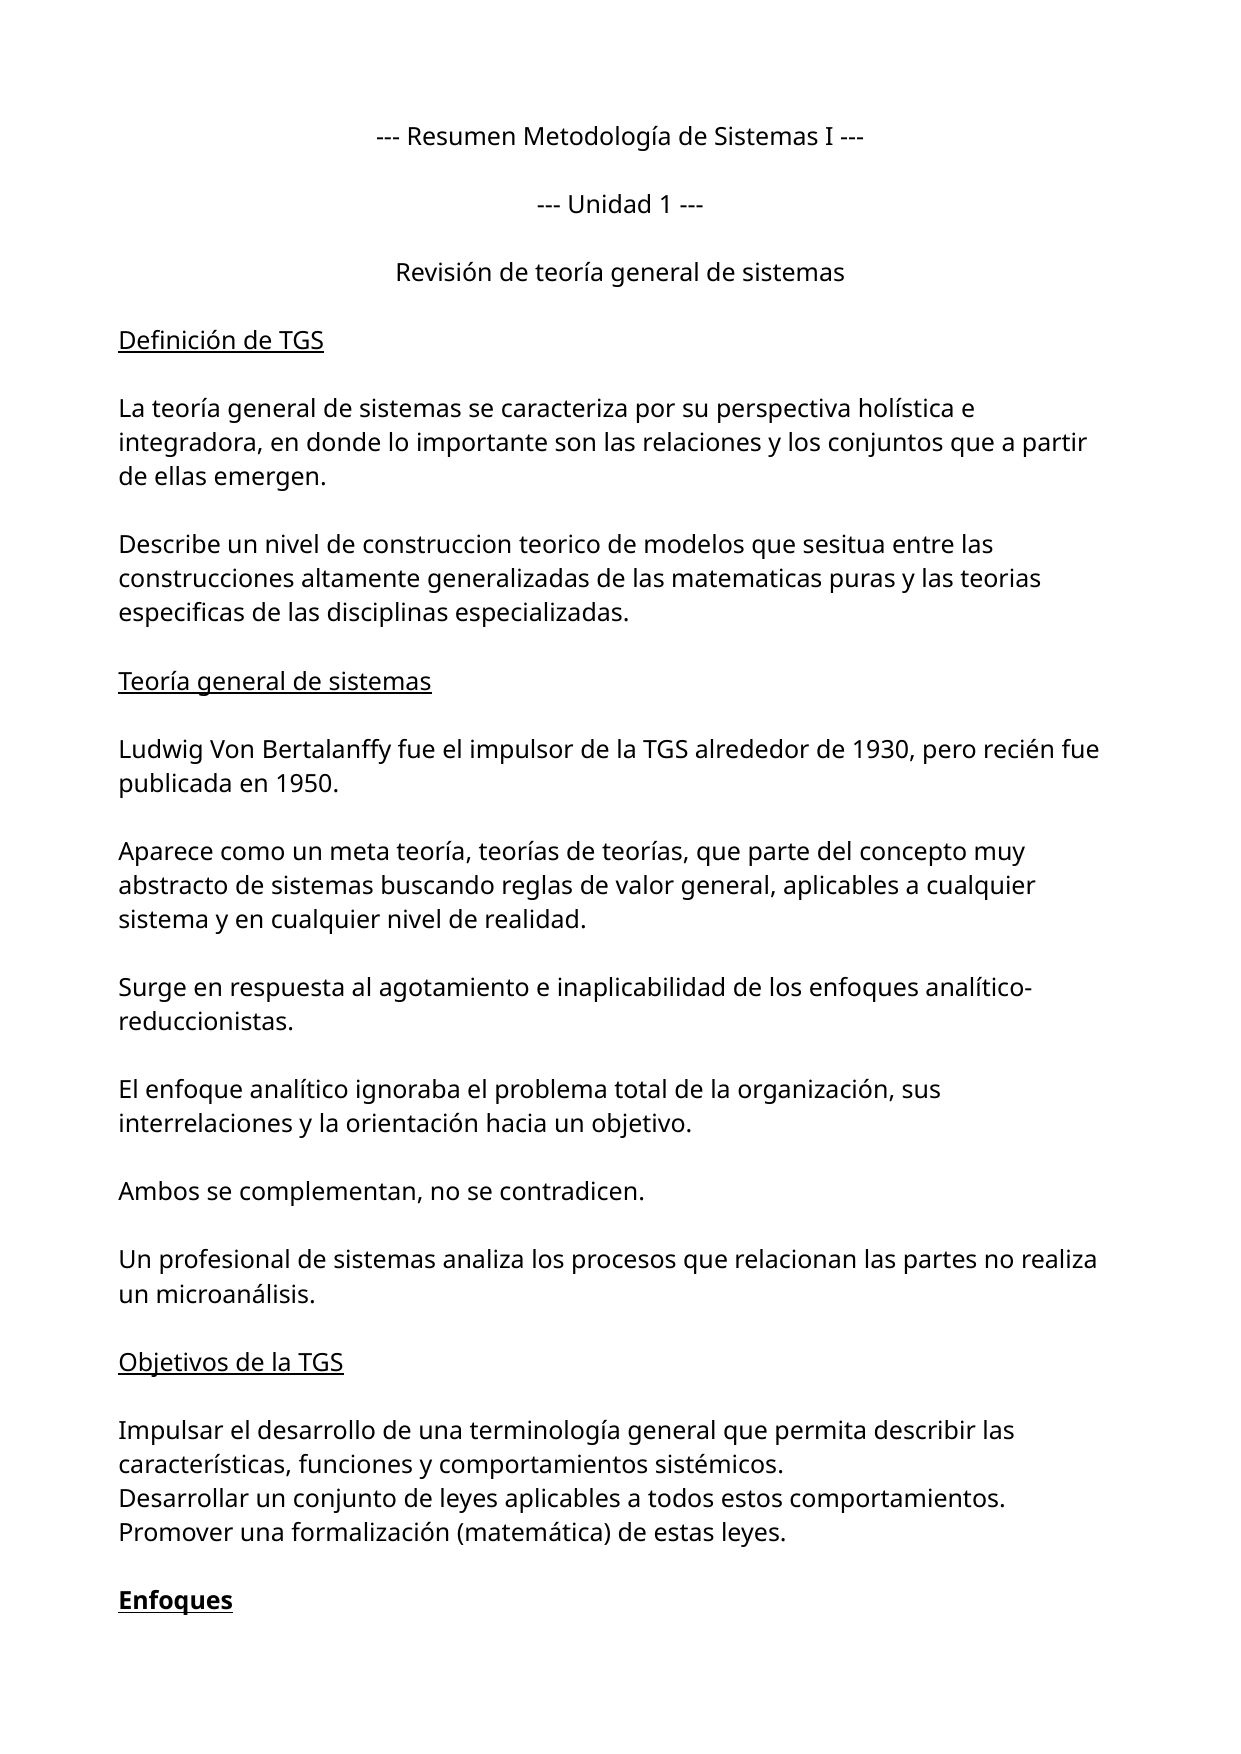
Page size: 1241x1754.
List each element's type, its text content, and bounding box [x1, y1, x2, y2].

text La teoría general de sistemas se caracteriza por su perspectiva holística e integradora, en donde lo importante son las relaciones y los conjuntos que a partir de ellas emergen. [118, 391, 1122, 493]
text Promover una formalización (matemática) de estas leyes. [118, 1515, 1122, 1549]
text Revisión de teoría general de sistemas [118, 254, 1122, 288]
text Ambos se complementan, no se contradicen. [118, 1174, 1122, 1208]
text El enfoque analítico ignoraba el problema total de la organización, sus interrelaciones y la orientación hacia un objetivo. [118, 1072, 1122, 1140]
text Describe un nivel de construccion teorico de modelos que sesitua entre las construcciones altamente generalizadas de las matematicas puras y las teorias especificas de las disciplinas especializadas. [118, 527, 1122, 629]
text Enfoques [118, 1583, 1122, 1617]
text Objetivos de la TGS [118, 1344, 1122, 1378]
text Aparece como un meta teoría, teorías de teorías, que parte del concepto muy abstracto de sistemas buscando reglas de valor general, aplicables a cualquier sistema y en cualquier nivel de realidad. [118, 833, 1122, 936]
text Teoría general de sistemas [118, 663, 1122, 697]
text Impulsar el desarrollo de una terminología general que permita describir las características, funciones y comportamientos sistémicos. [118, 1412, 1122, 1481]
text Desarrollar un conjunto de leyes aplicables a todos estos comportamientos. [118, 1481, 1122, 1515]
text --- Unidad 1 --- [118, 186, 1122, 220]
text --- Resumen Metodología de Sistemas I --- [118, 118, 1122, 152]
text Definición de TGS [118, 322, 1122, 357]
text Surge en respuesta al agotamiento e inaplicabilidad de los enfoques analítico-reduccionistas. [118, 970, 1122, 1038]
text Un profesional de sistemas analiza los procesos que relacionan las partes no realiza un microanálisis. [118, 1242, 1122, 1310]
text Ludwig Von Bertalanffy fue el impulsor de la TGS alrededor de 1930, pero recién fue publicada en 1950. [118, 731, 1122, 799]
